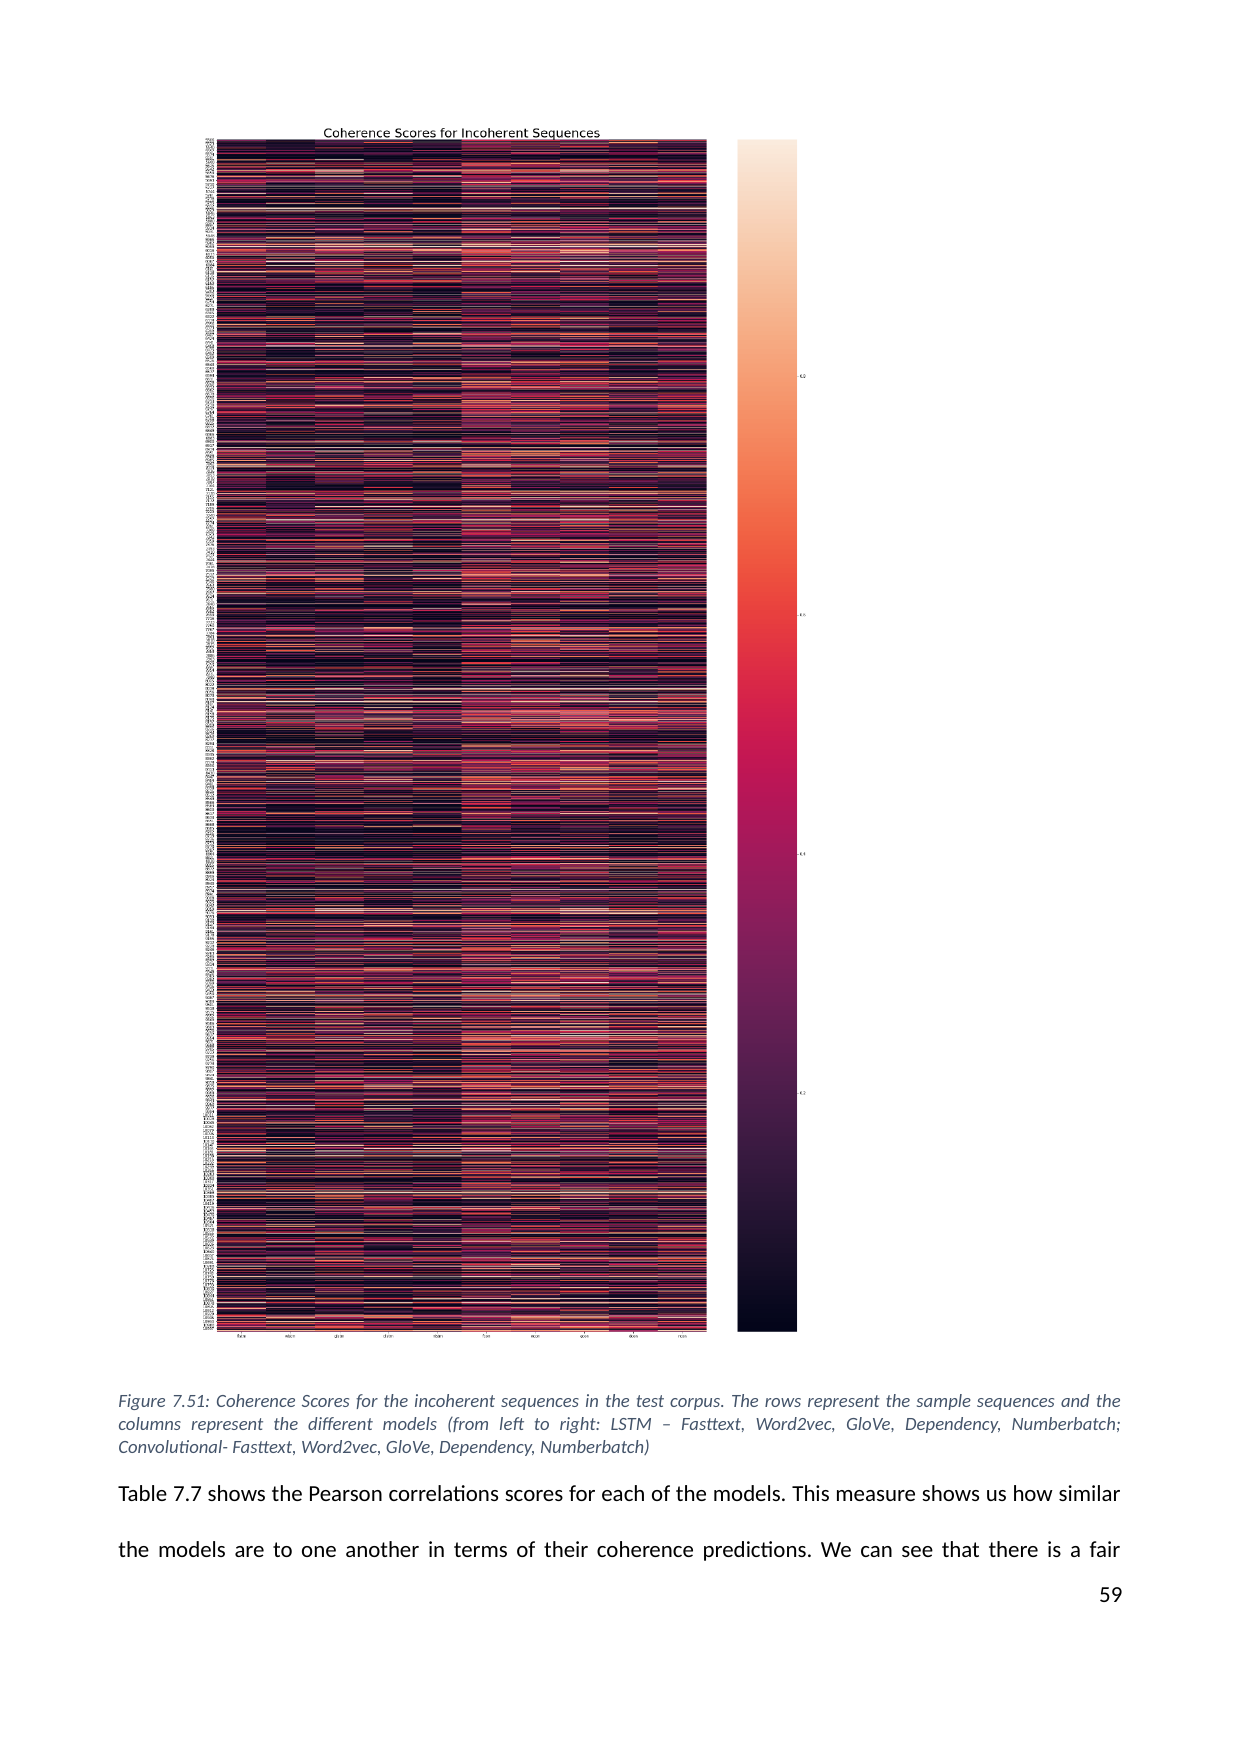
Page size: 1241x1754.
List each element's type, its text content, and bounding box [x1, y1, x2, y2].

text Table 7.7 shows the Pearson correlations scores for each of the models. This measure shows us how similar the models are to one another in terms of their coherence predictions. We can see that there is a fair [118, 1479, 1122, 1563]
picture [118, 118, 908, 1345]
text Figure 7.51: Coherence Scores for the incoherent sequences in the test corpus. The rows represent the sample sequences and the columns represent the different models (from left to right: LSTM – Fasttext, Word2vec, GloVe, Dependency, Numberbatch; Convolutional- Fasttext, Word2vec, GloVe, Dependency, Numberbatch) [118, 1389, 1122, 1458]
